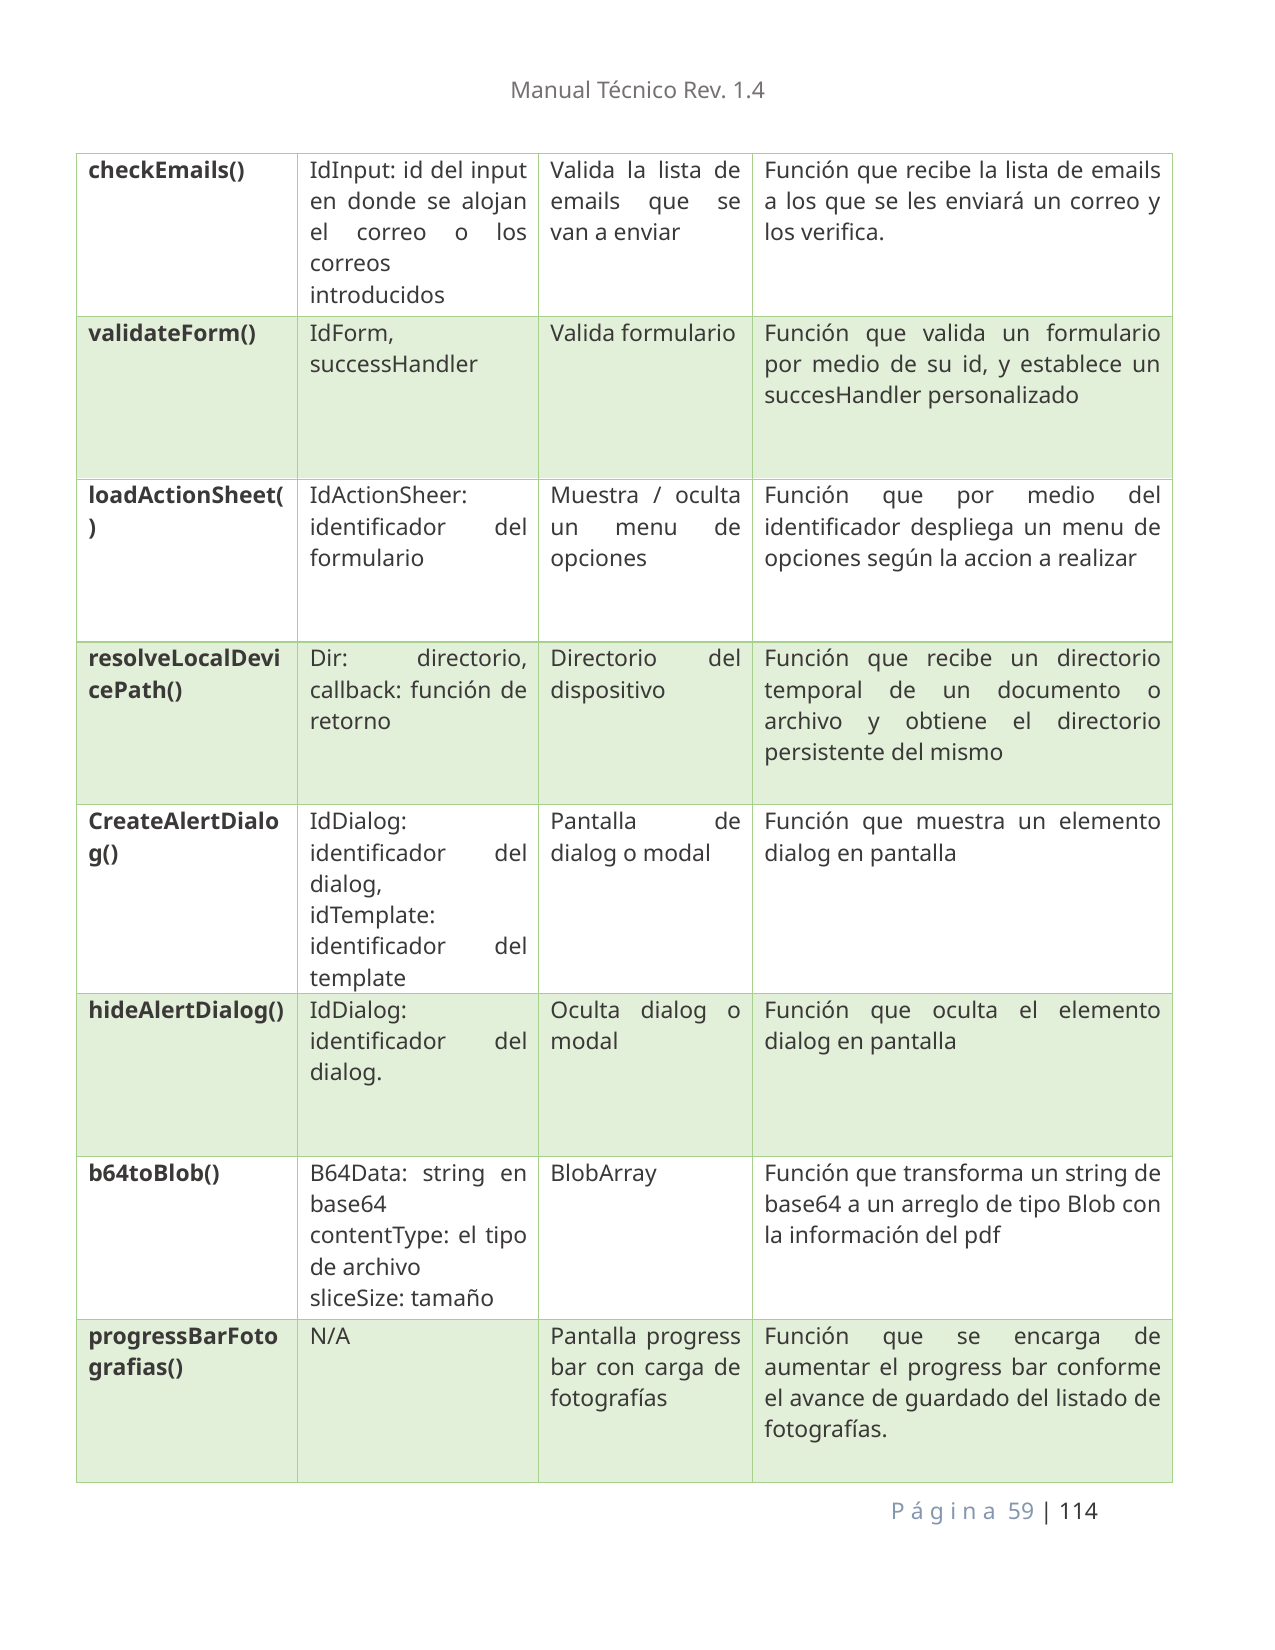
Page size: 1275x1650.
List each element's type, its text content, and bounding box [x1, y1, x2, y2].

table_cell IdDialog: identificador del dialog. [298, 994, 538, 1156]
table_cell Valida la lista de emails que se van a enviar [539, 154, 752, 316]
table_cell IdInput: id del input en donde se alojan el correo o los correos introducidos [298, 154, 538, 316]
table_cell Función que transforma un string de base64 a un arreglo de tipo Blob con la información del pdf [753, 1157, 1172, 1319]
table_cell CreateAlertDialog() [77, 805, 297, 993]
table_cell IdForm, successHandler [298, 317, 538, 478]
table_cell Pantalla de dialog o modal [539, 805, 752, 993]
table_cell Muestra / oculta un menu de opciones [539, 480, 752, 641]
table_cell Función que se encarga de aumentar el progress bar conforme el avance de guardado del listado de fotografías. [753, 1320, 1172, 1482]
table_cell B64Data: string en base64 contentType: el tipo de archivo sliceSize: tamaño [298, 1157, 538, 1319]
table_cell Función que recibe un directorio temporal de un documento o archivo y obtiene el directorio persistente del mismo [753, 643, 1172, 804]
table_cell b64toBlob() [77, 1157, 297, 1319]
table_cell progressBarFotografias() [77, 1320, 297, 1482]
table_cell validateForm() [77, 317, 297, 478]
table_cell Dir: directorio, callback: función de retorno [298, 643, 538, 804]
table_cell Valida formulario [539, 317, 752, 478]
table_cell Función que recibe la lista de emails a los que se les enviará un correo y los verifica. [753, 154, 1172, 316]
table_cell Función que muestra un elemento dialog en pantalla [753, 805, 1172, 993]
table_cell N/A [298, 1320, 538, 1482]
table_cell checkEmails() [77, 154, 297, 316]
table_cell Función que por medio del identificador despliega un menu de opciones según la accion a realizar [753, 480, 1172, 641]
table_cell IdActionSheer: identificador del formulario [298, 480, 538, 641]
table_cell IdDialog: identificador del dialog, idTemplate: identificador del template [298, 805, 538, 993]
table_cell Pantalla progress bar con carga de fotografías [539, 1320, 752, 1482]
table_cell Directorio del dispositivo [539, 643, 752, 804]
table_cell Función que oculta el elemento dialog en pantalla [753, 994, 1172, 1156]
table_cell Oculta dialog o modal [539, 994, 752, 1156]
table_cell BlobArray [539, 1157, 752, 1319]
table_cell loadActionSheet() [77, 480, 297, 641]
table_cell Función que valida un formulario por medio de su id, y establece un succesHandler personalizado [753, 317, 1172, 478]
table_cell hideAlertDialog() [77, 994, 297, 1156]
table_cell resolveLocalDevicePath() [77, 643, 297, 804]
